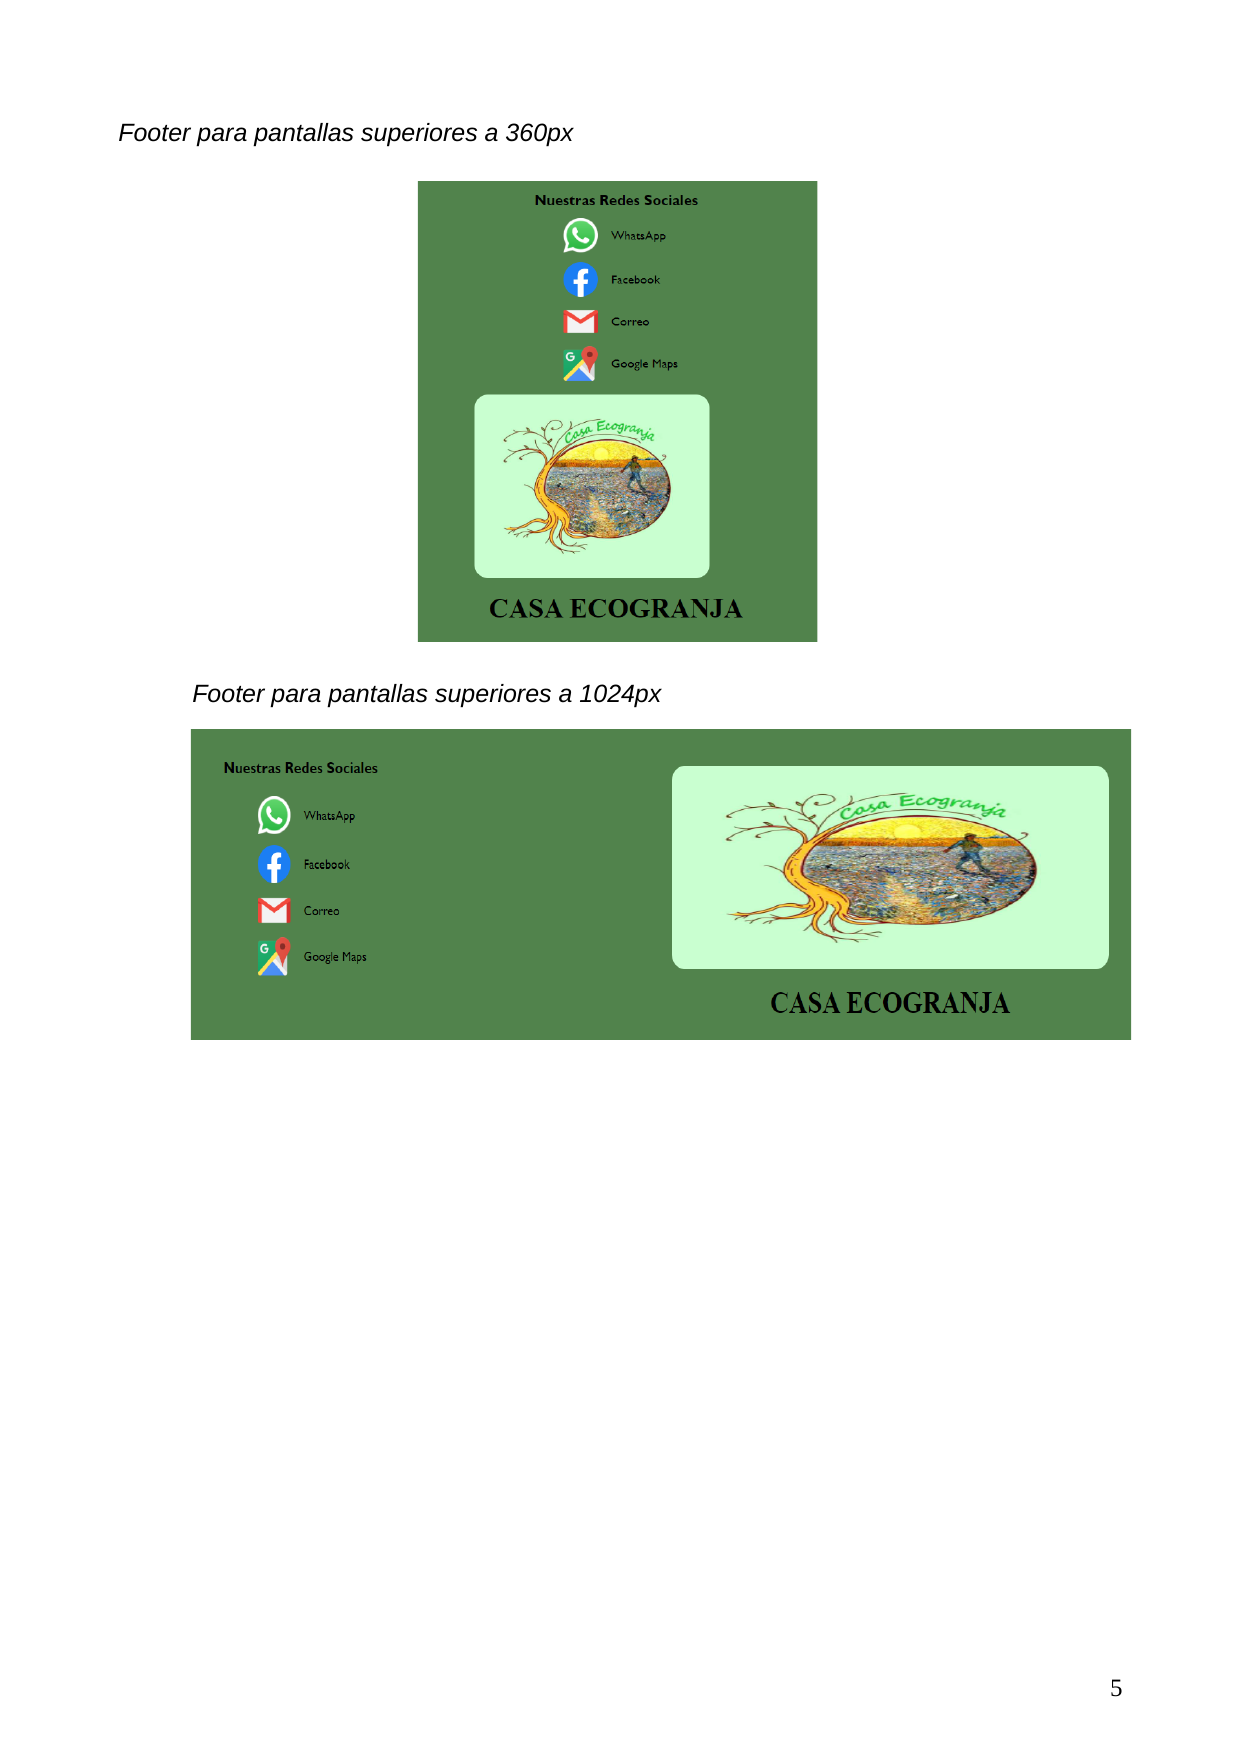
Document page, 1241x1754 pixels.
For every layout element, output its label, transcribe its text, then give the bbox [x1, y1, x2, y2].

picture [417, 181, 818, 642]
picture [190, 729, 1132, 1040]
text Footer para pantallas superiores a 1024px [118, 679, 1122, 707]
text Footer para pantallas superiores a 360px [118, 118, 1122, 147]
